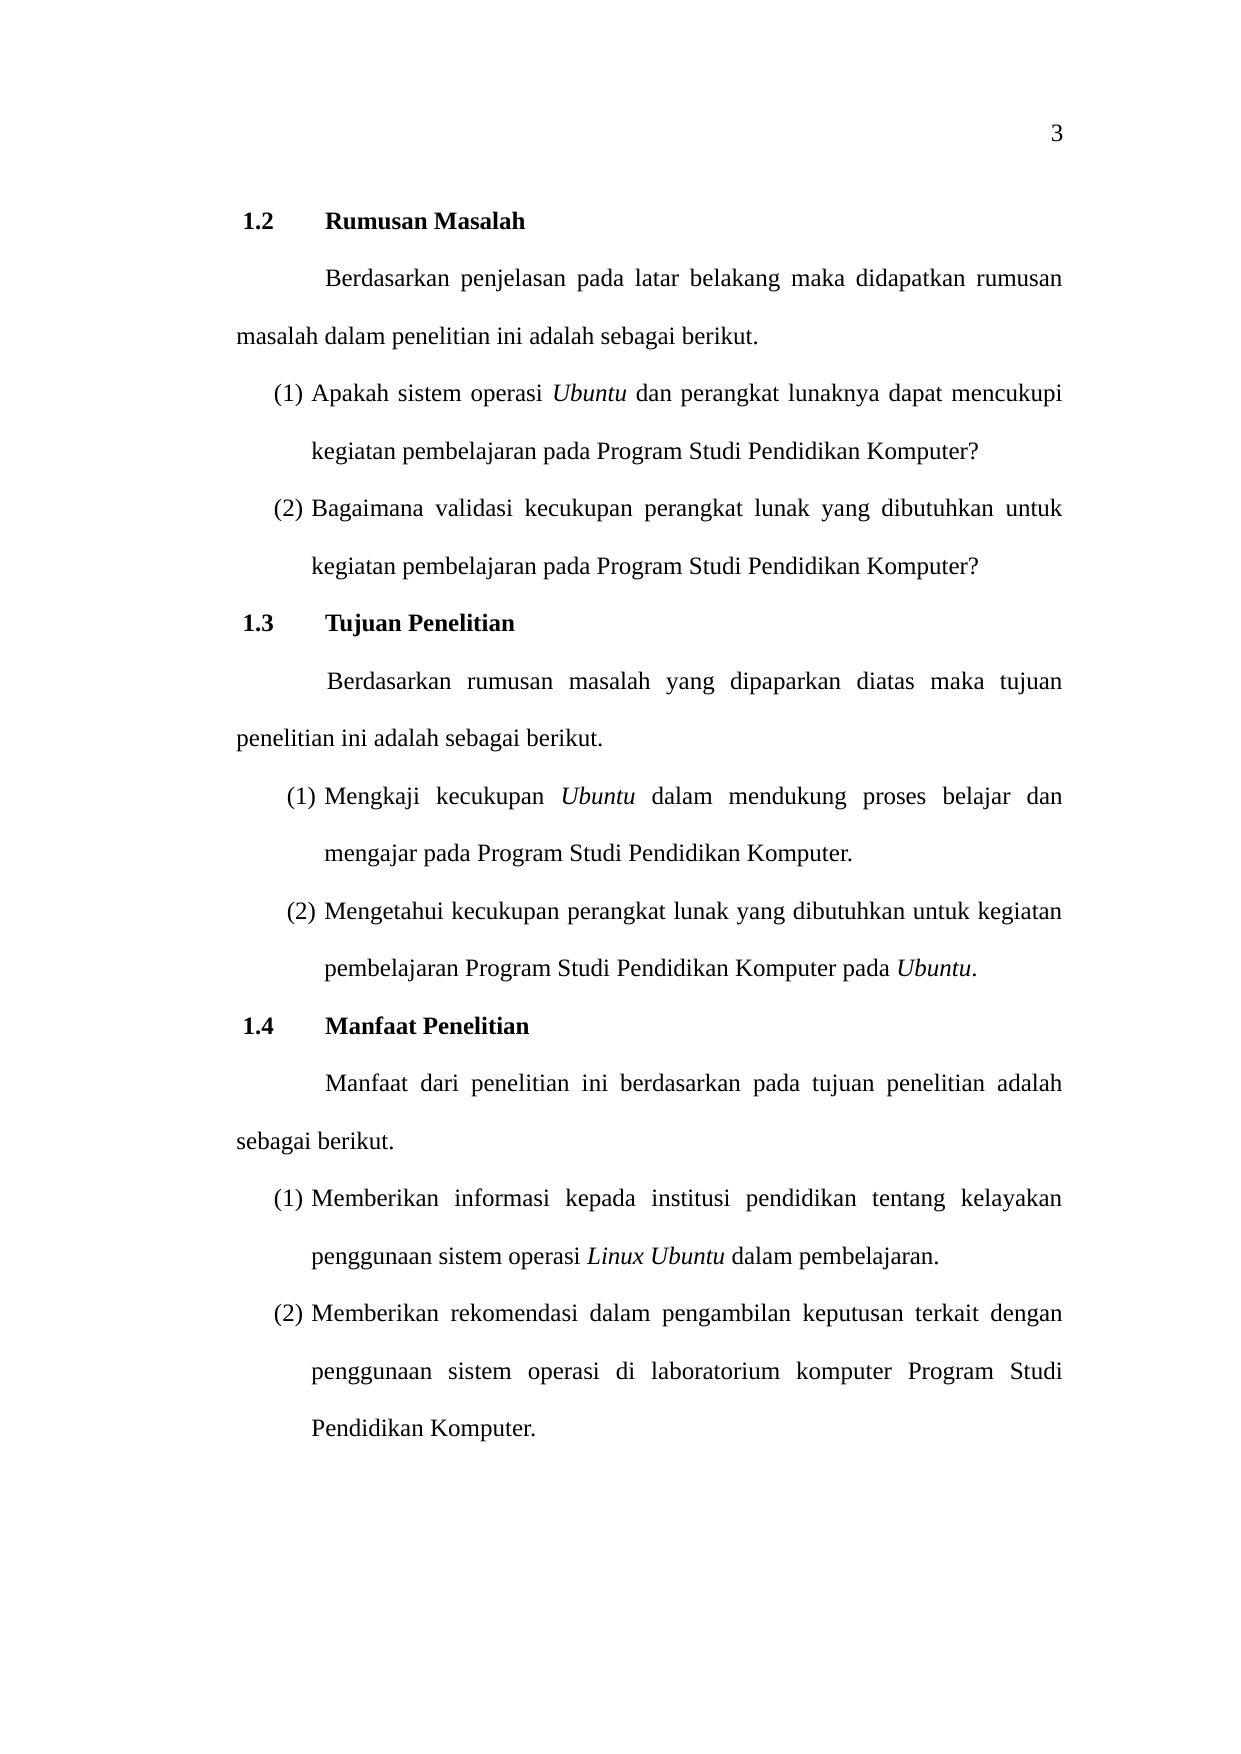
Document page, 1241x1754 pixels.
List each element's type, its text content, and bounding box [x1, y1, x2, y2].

list Mengkaji kecukupan Ubuntu dalam mendukung proses belajar dan mengajar pada Program Studi Pendidikan Komputer. [287, 781, 1063, 867]
text Berdasarkan penjelasan pada latar belakang maka didapatkan rumusan masalah dalam penelitian ini adalah sebagai berikut. [236, 263, 1063, 350]
list Mengetahui kecukupan perangkat lunak yang dibutuhkan untuk kegiatan pembelajaran Program Studi Pendidikan Komputer pada Ubuntu. [287, 896, 1063, 982]
list Apakah sistem operasi Ubuntu dan perangkat lunaknya dapat mencukupi kegiatan pembelajaran pada Program Studi Pendidikan Komputer? [274, 378, 1063, 465]
text Berdasarkan rumusan masalah yang dipaparkan diatas maka tujuan penelitian ini adalah sebagai berikut. [236, 666, 1063, 752]
list Bagaimana validasi kecukupan perangkat lunak yang dibutuhkan untuk kegiatan pembelajaran pada Program Studi Pendidikan Komputer? [274, 493, 1063, 580]
text Manfaat dari penelitian ini berdasarkan pada tujuan penelitian adalah sebagai berikut. [236, 1068, 1063, 1155]
subtitle Tujuan penelitian [236, 608, 1063, 637]
list Memberikan rekomendasi dalam pengambilan keputusan terkait dengan penggunaan sistem operasi di laboratorium komputer Program Studi Pendidikan Komputer. [274, 1298, 1063, 1442]
subtitle Manfaat Penelitian [236, 1011, 1063, 1040]
subtitle Rumusan masalah [236, 206, 1063, 235]
list Memberikan informasi kepada institusi pendidikan tentang kelayakan penggunaan sistem operasi Linux Ubuntu dalam pembelajaran. [274, 1183, 1063, 1270]
